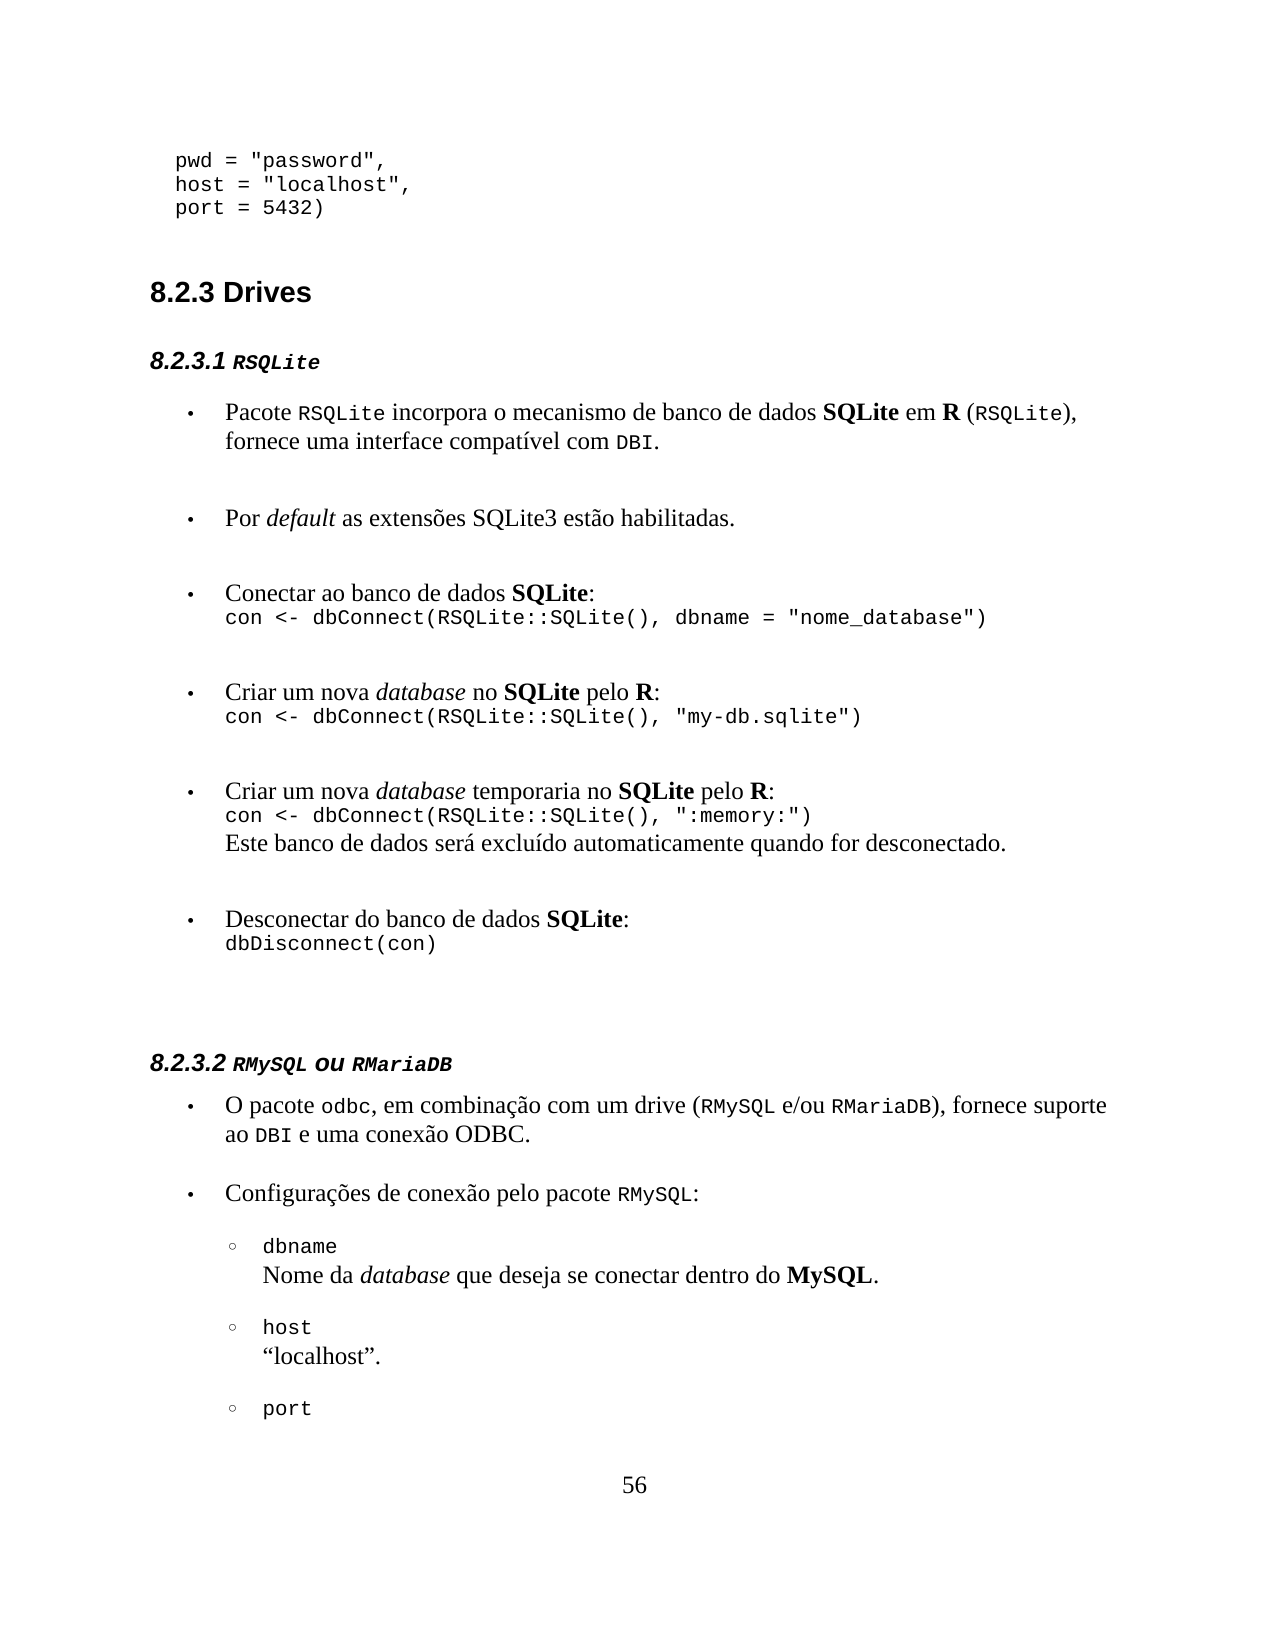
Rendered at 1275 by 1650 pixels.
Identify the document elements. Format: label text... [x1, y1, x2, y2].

text port = 5432) [150, 197, 1125, 221]
text host = "localhost", [150, 174, 1125, 197]
list Conectar ao banco de dados SQLite: con <- dbConnect(RSQLite::SQLite(), dbname = "nome_database") [187, 578, 1125, 659]
list Configurações de conexão pelo pacote RMySQL: [187, 1178, 1125, 1236]
list Pacote RSQLite incorpora o mecanismo de banco de dados SQLite em R (RSQLite), fornece uma interface compatível com DBI. [187, 397, 1125, 485]
list Por default as extensões SQLite3 estão habilitadas. [187, 503, 1125, 560]
subtitle 8.2.3.1 RSQLite [150, 346, 1125, 375]
list Criar um nova database no SQLite pelo R: con <- dbConnect(RSQLite::SQLite(), "my-db.sqlite") [187, 677, 1125, 758]
list dbname Nome da database que deseja se conectar dentro do MySQL. [225, 1236, 1125, 1317]
list Desconectar do banco de dados SQLite: dbDisconnect(con) [187, 904, 1125, 985]
subtitle 8.2.3 Drives [150, 275, 1125, 308]
list host “localhost”. [225, 1317, 1125, 1398]
list O pacote odbc, em combinação com um drive (RMySQL e/ou RMariaDB), fornece suporte ao DBI e uma conexão ODBC. [187, 1090, 1125, 1178]
list Criar um nova database temporaria no SQLite pelo R: con <- dbConnect(RSQLite::SQLite(), ":memory:") Este banco de dados será excluído automaticamente quando for desconectado. [187, 776, 1125, 886]
subtitle 8.2.3.2 RMySQL ou RMariaDB [150, 1048, 1125, 1077]
list port Para o MySQL é 3306. [225, 1398, 1125, 1422]
text pwd = "password", [150, 150, 1125, 174]
